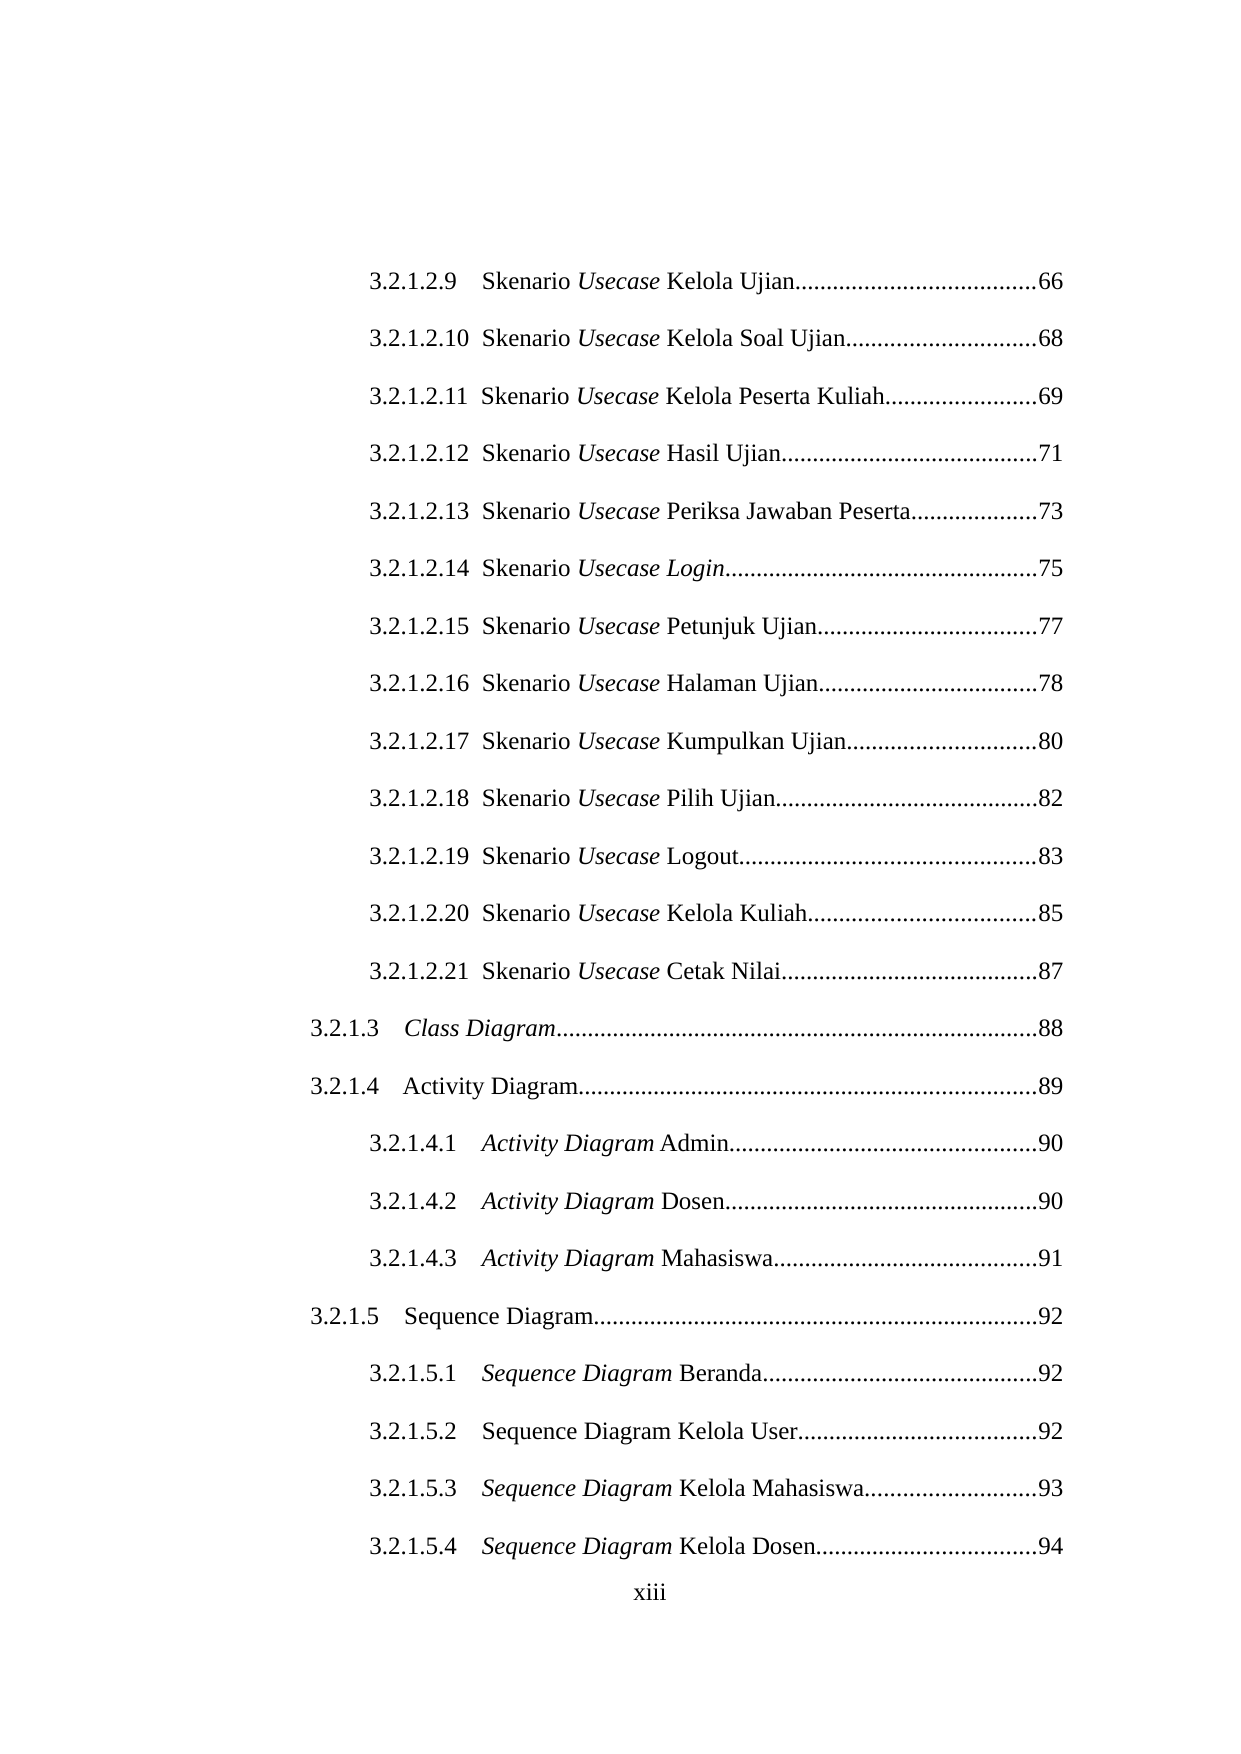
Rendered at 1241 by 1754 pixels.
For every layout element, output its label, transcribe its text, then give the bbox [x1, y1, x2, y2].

subtitle 3.2.1.2.15 Skenario Usecase Petunjuk Ujian 77 [236, 611, 1063, 639]
subtitle 3.2.1.2.17 Skenario Usecase Kumpulkan Ujian 80 [236, 726, 1063, 754]
subtitle 3.2.1.4 Activity Diagram 89 [236, 1071, 1063, 1099]
subtitle 3.2.1.2.10 Skenario Usecase Kelola Soal Ujian 68 [236, 323, 1063, 352]
subtitle 3.2.1.4.1 Activity Diagram Admin 90 [236, 1128, 1063, 1157]
subtitle 3.2.1.5.4 Sequence Diagram Kelola Dosen 94 [236, 1531, 1063, 1559]
subtitle 3.2.1.5.1 Sequence Diagram Beranda 92 [236, 1358, 1063, 1387]
subtitle 3.2.1.4.2 Activity Diagram Dosen 90 [236, 1186, 1063, 1214]
subtitle 3.2.1.2.14 Skenario Usecase Login 75 [236, 553, 1063, 582]
subtitle 3.2.1.2.18 Skenario Usecase Pilih Ujian 82 [236, 783, 1063, 812]
subtitle 3.2.1.2.20 Skenario Usecase Kelola Kuliah 85 [236, 898, 1063, 927]
subtitle 3.2.1.2.13 Skenario Usecase Periksa Jawaban Peserta 73 [236, 496, 1063, 524]
subtitle 3.2.1.3 Class Diagram 88 [236, 1013, 1063, 1042]
subtitle 3.2.1.2.16 Skenario Usecase Halaman Ujian 78 [236, 668, 1063, 697]
subtitle 3.2.1.5.3 Sequence Diagram Kelola Mahasiswa 93 [236, 1473, 1063, 1502]
subtitle 3.2.1.4.3 Activity Diagram Mahasiswa 91 [236, 1243, 1063, 1272]
subtitle 3.2.1.5.2 Sequence Diagram Kelola User 92 [236, 1416, 1063, 1444]
subtitle 3.2.1.2.19 Skenario Usecase Logout 83 [236, 841, 1063, 869]
subtitle 3.2.1.2.21 Skenario Usecase Cetak Nilai 87 [236, 956, 1063, 984]
subtitle 3.2.1.2.9 Skenario Usecase Kelola Ujian 66 [236, 266, 1063, 294]
subtitle 3.2.1.2.12 Skenario Usecase Hasil Ujian 71 [236, 438, 1063, 467]
subtitle 3.2.1.2.11 Skenario Usecase Kelola Peserta Kuliah 69 [236, 381, 1063, 409]
subtitle 3.2.1.5 Sequence Diagram 92 [236, 1301, 1063, 1329]
